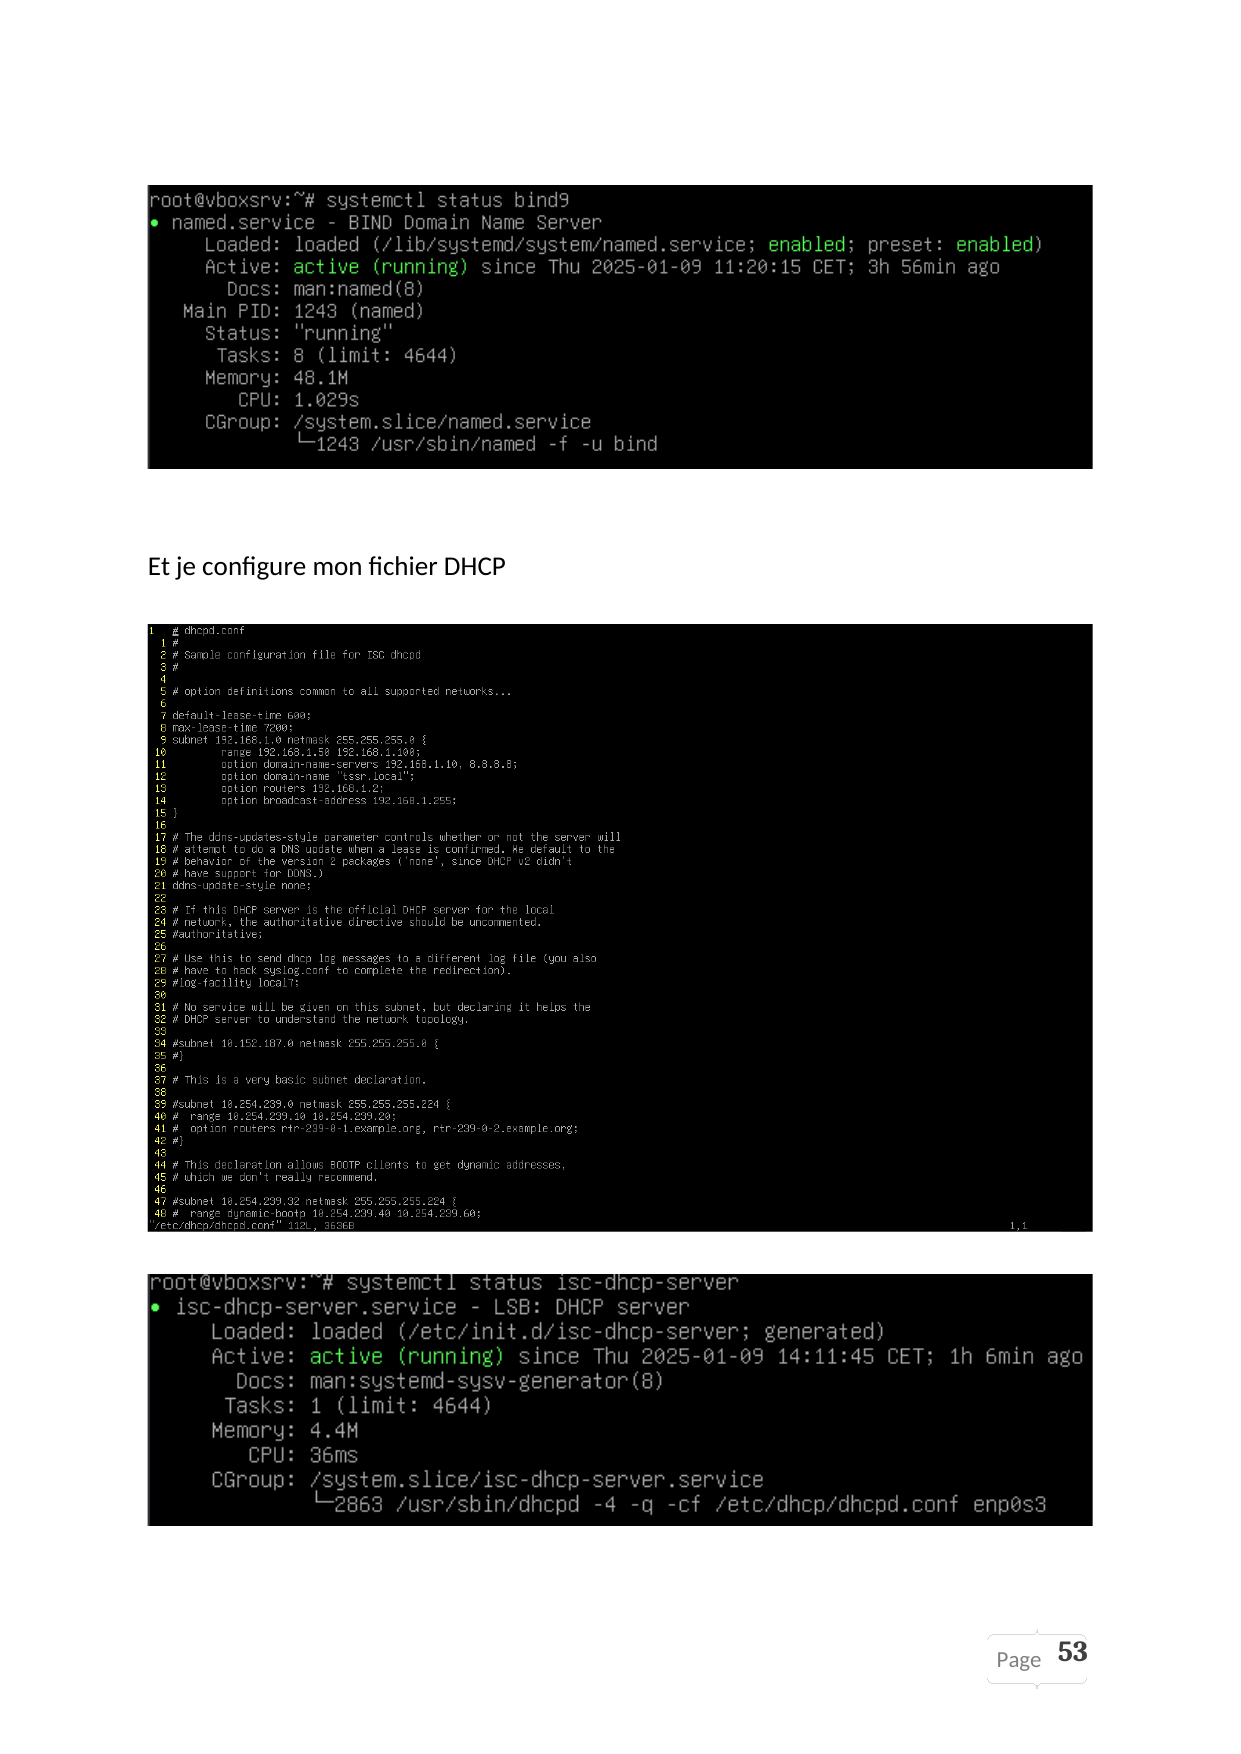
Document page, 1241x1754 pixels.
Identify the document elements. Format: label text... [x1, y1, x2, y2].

text [148, 1232, 1093, 1274]
text [148, 148, 1093, 185]
picture [147, 624, 1093, 1232]
text [148, 1526, 1093, 1601]
picture [147, 185, 1093, 469]
picture [147, 1274, 1093, 1526]
text Et je configure mon fichier DHCP [148, 469, 1093, 624]
